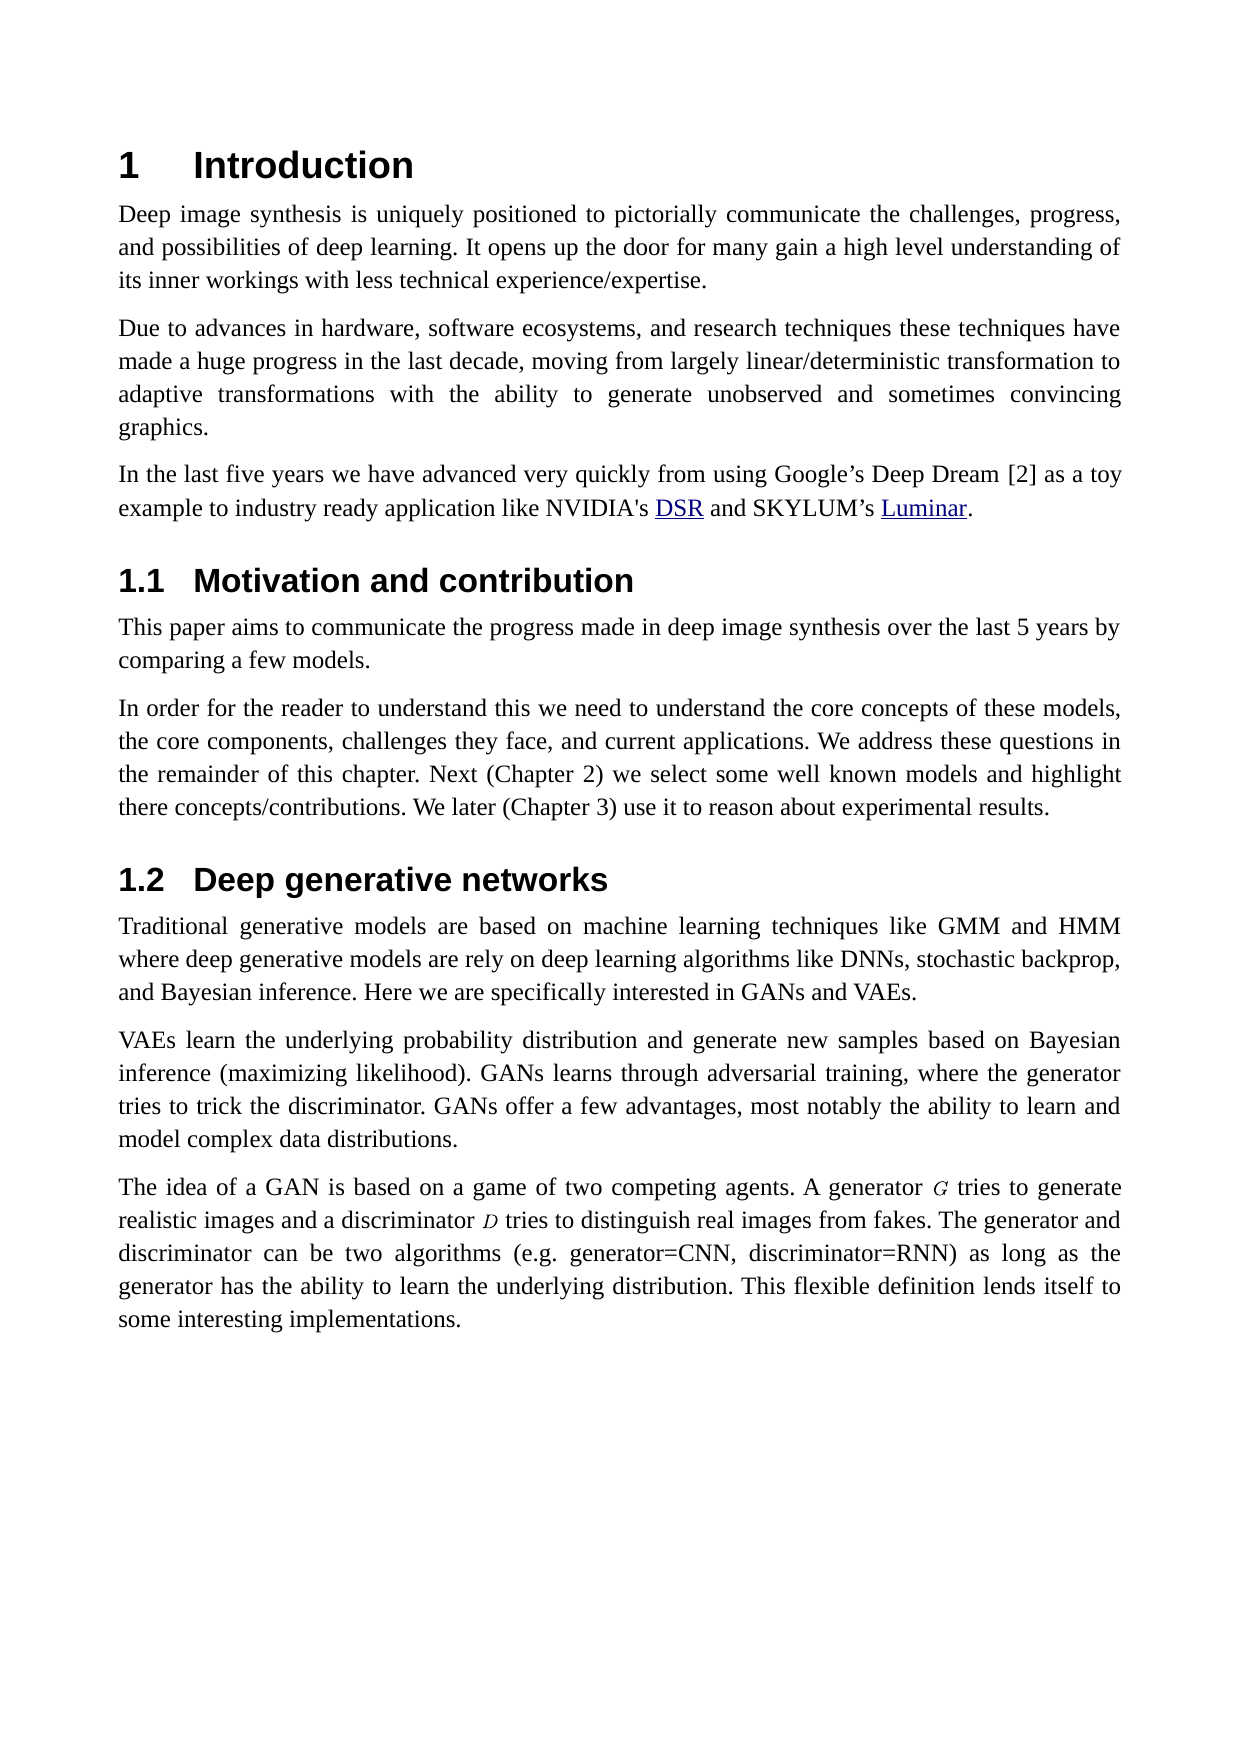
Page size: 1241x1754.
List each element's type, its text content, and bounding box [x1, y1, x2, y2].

text Deep image synthesis is uniquely positioned to pictorially communicate the challenges, progress, and possibilities of deep learning. It opens up the door for many gain a high level understanding of its inner workings with less technical experience/expertise. [118, 199, 1122, 294]
text The idea of a GAN is based on a game of two competing agents. A generator tries to generate realistic images and a discriminator tries to distinguish real images from fakes. The generator and discriminator can be two algorithms (e.g. generator=CNN, discriminator=RNN) as long as the generator has the ability to learn the underlying distribution. This flexible definition lends itself to some interesting implementations. [118, 1172, 1122, 1333]
text Traditional generative models are based on machine learning techniques like GMM and HMM where deep generative models are rely on deep learning algorithms like DNNs, stochastic backprop, and Bayesian inference. Here we are specifically interested in GANs and VAEs. [118, 911, 1122, 1006]
subtitle Deep generative networks [118, 860, 1122, 899]
text In the last five years we have advanced very quickly from using Google’s Deep Dream [2]⁠ as a toy example to industry ready application like NVIDIA's DSR and SKYLUM’s Luminar. [118, 459, 1122, 521]
subtitle Introduction [118, 143, 1122, 187]
text This paper aims to communicate the progress made in deep image synthesis over the last 5 years by comparing a few models. [118, 612, 1122, 674]
subtitle Motivation and contribution [118, 561, 1122, 600]
text In order for the reader to understand this we need to understand the core concepts of these models, the core components, challenges they face, and current applications. We address these questions in the remainder of this chapter. Next (Chapter 2) we select some well known models and highlight there concepts/contributions. We later (Chapter 3) use it to reason about experimental results. [118, 693, 1122, 821]
text Due to advances in hardware, software ecosystems, and research techniques these techniques have made a huge progress in the last decade, moving from largely linear/deterministic transformation to adaptive transformations with the ability to generate unobserved and sometimes convincing graphics. [118, 313, 1122, 441]
text VAEs learn the underlying probability distribution and generate new samples based on Bayesian inference (maximizing likelihood). GANs learns through adversarial training, where the generator tries to trick the discriminator. GANs offer a few advantages, most notably the ability to learn and model complex data distributions. [118, 1025, 1122, 1153]
